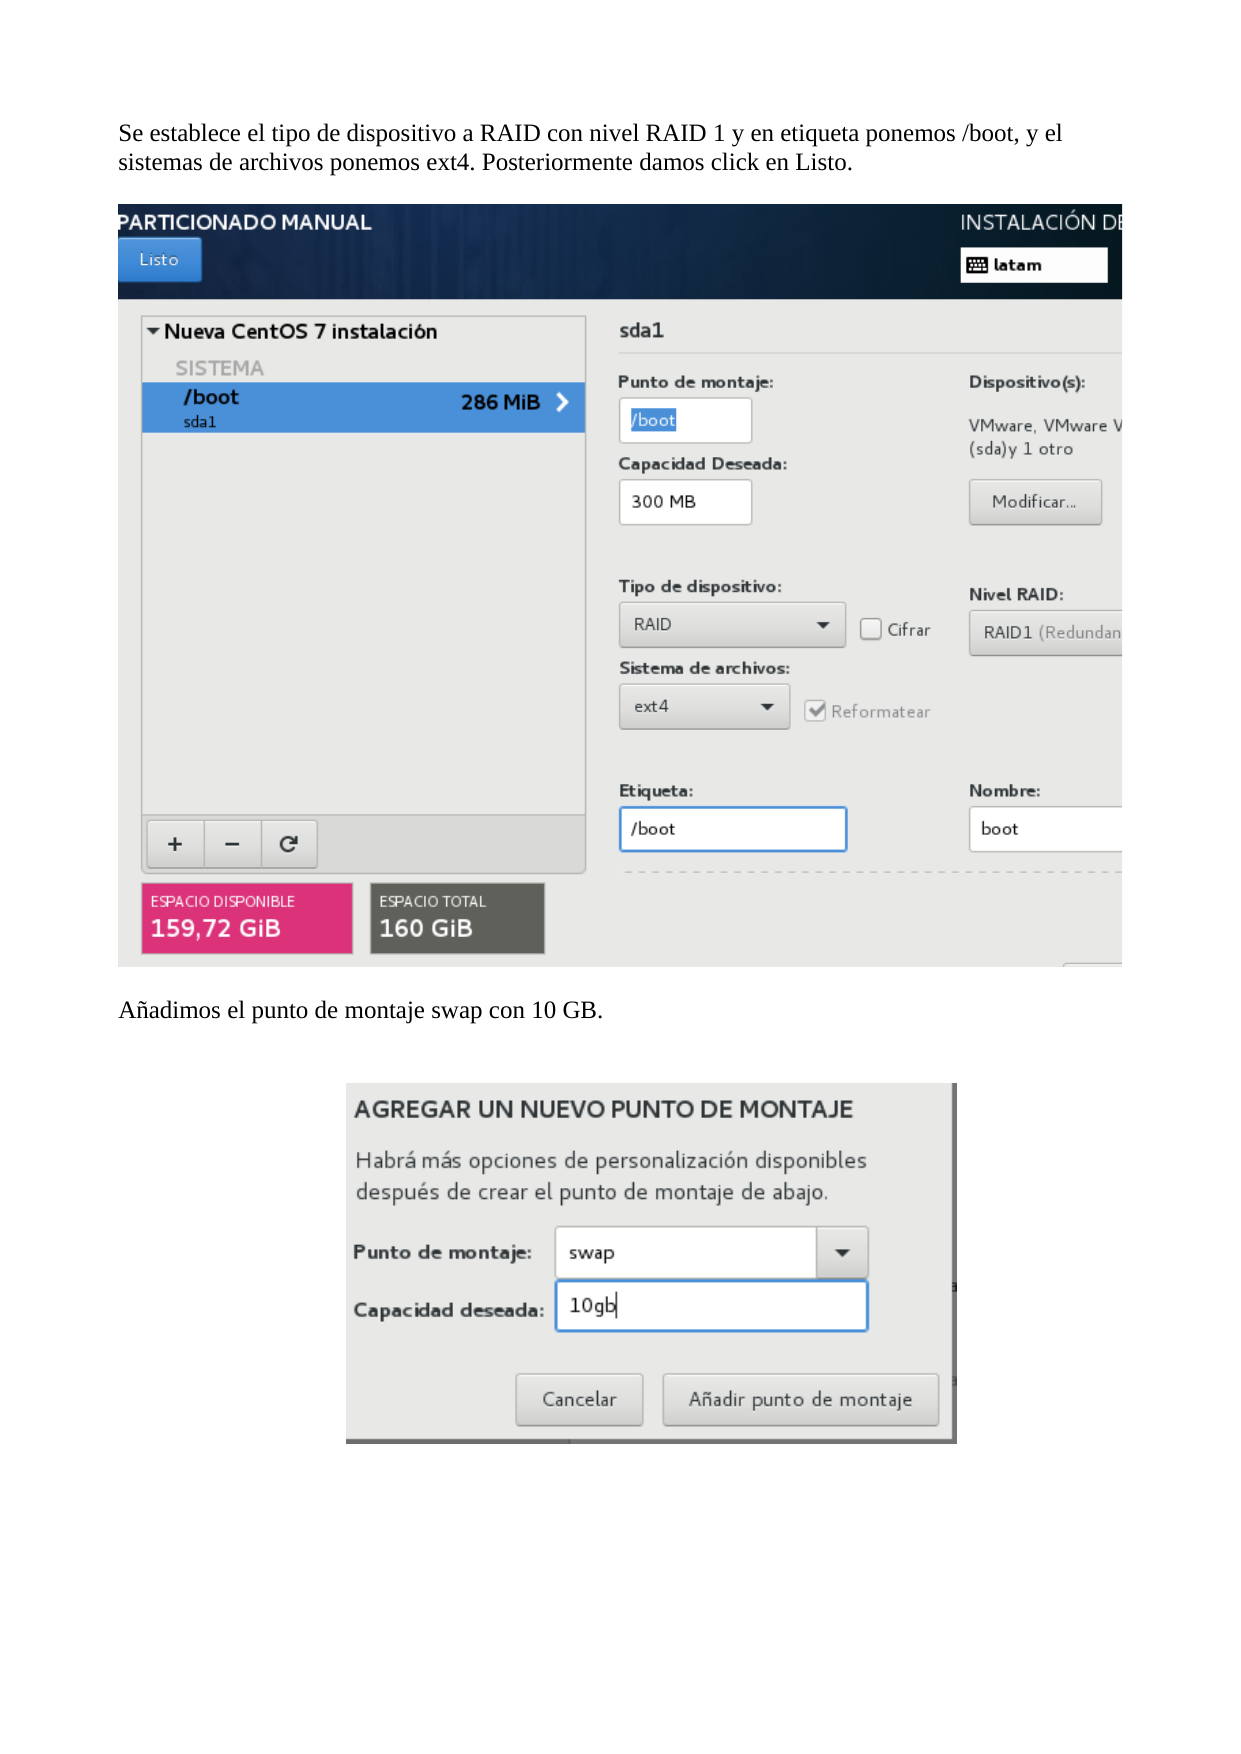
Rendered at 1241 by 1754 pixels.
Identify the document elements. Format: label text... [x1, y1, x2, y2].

text Se establece el tipo de dispositivo a RAID con nivel RAID 1 y en etiqueta ponemos /boot, y el sistemas de archivos ponemos ext4. Posteriormente damos click en Listo. [118, 118, 1122, 176]
picture [118, 204, 1123, 967]
picture [346, 1083, 957, 1444]
text Añadimos el punto de montaje swap con 10 GB. [118, 995, 1122, 1024]
